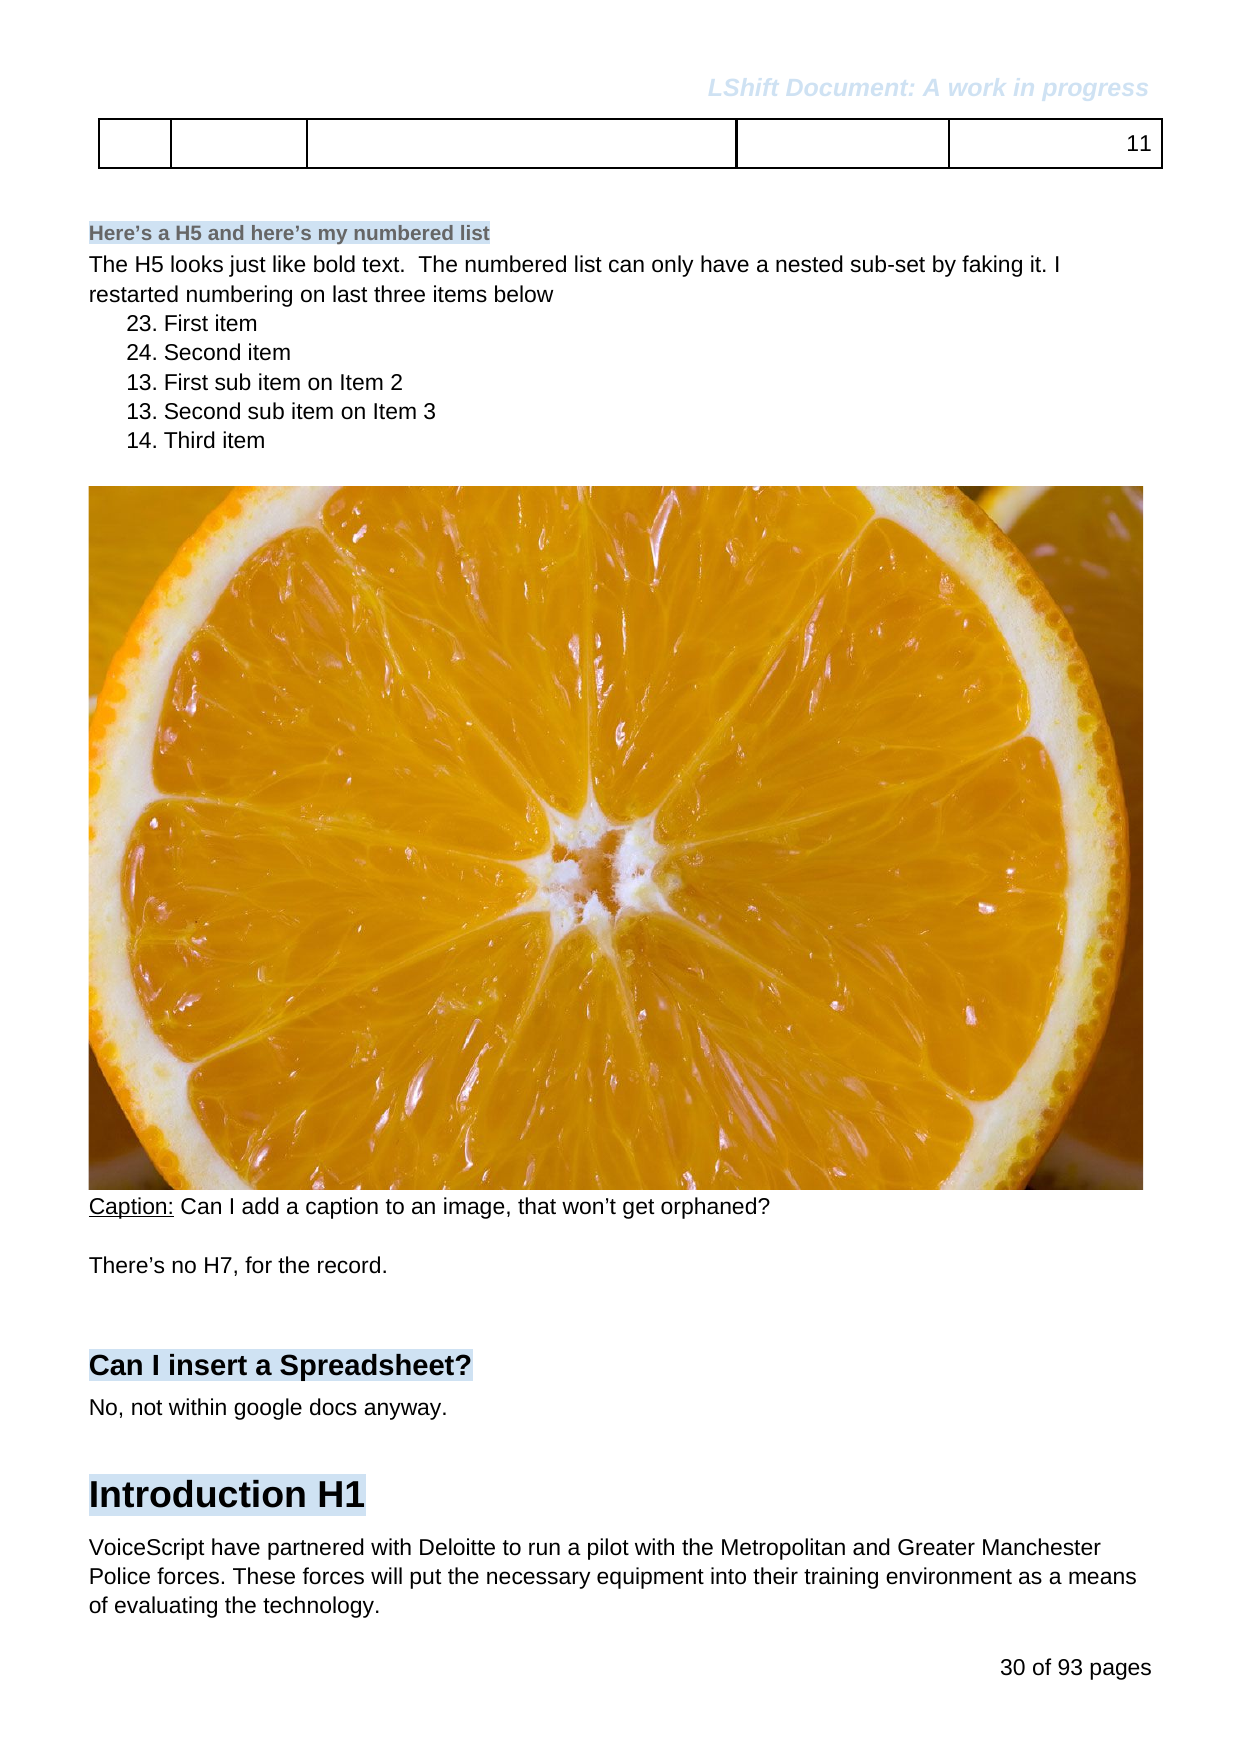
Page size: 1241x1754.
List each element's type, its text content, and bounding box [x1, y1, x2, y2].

text VoiceScript have partnered with Deloitte to run a pilot with the Metropolitan and Greater Manchester Police forces. These forces will put the necessary equipment into their training environment as a means of evaluating the technology. [88, 1534, 1152, 1619]
list First sub item on Item 2 [126, 369, 1152, 395]
list Second sub item on Item 3 [126, 399, 1152, 424]
list Third item [126, 428, 1152, 454]
text The H5 looks just like bold text. The numbered list can only have a nested sub-set by faking it. I restarted numbering on last three items below [88, 252, 1152, 307]
picture [88, 486, 1144, 1190]
table_cell [100, 120, 170, 167]
list Second item [126, 340, 1152, 366]
text No, not within google docs anyway. [88, 1394, 1152, 1420]
text Caption: Can I add a caption to an image, that won’t get orphaned? [88, 1194, 1152, 1219]
list First item [126, 311, 1152, 336]
table_cell [308, 120, 735, 167]
table_cell [738, 120, 948, 167]
subtitle Can I insert a Spreadsheet? [473, 1349, 1152, 1381]
table_cell [172, 120, 306, 167]
table_cell 11 [950, 120, 1161, 167]
subtitle Introduction H1 [366, 1474, 1152, 1516]
text There’s no H7, for the record. [88, 1252, 1152, 1278]
subtitle Here’s a H5 and here’s my numbered list [490, 221, 1152, 244]
